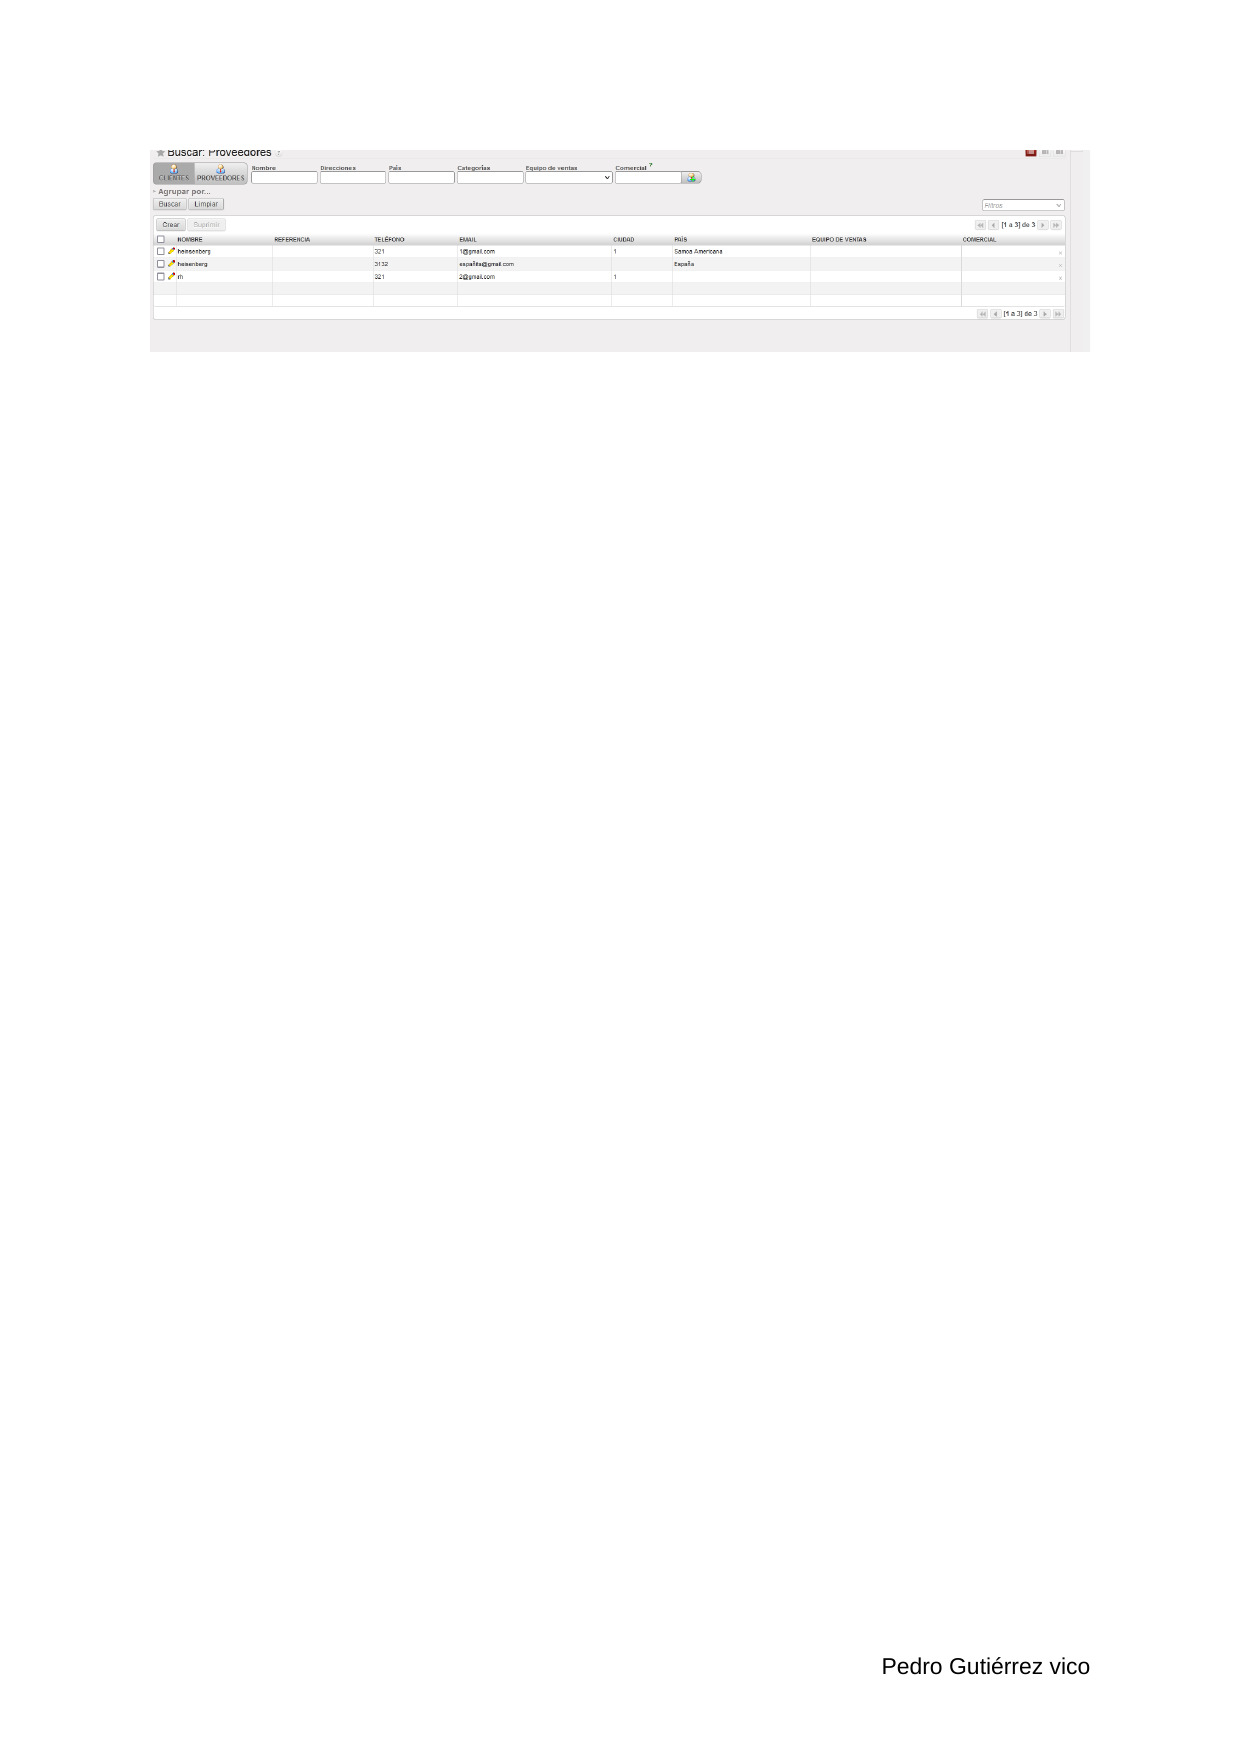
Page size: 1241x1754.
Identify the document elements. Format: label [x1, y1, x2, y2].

picture [150, 150, 1091, 352]
